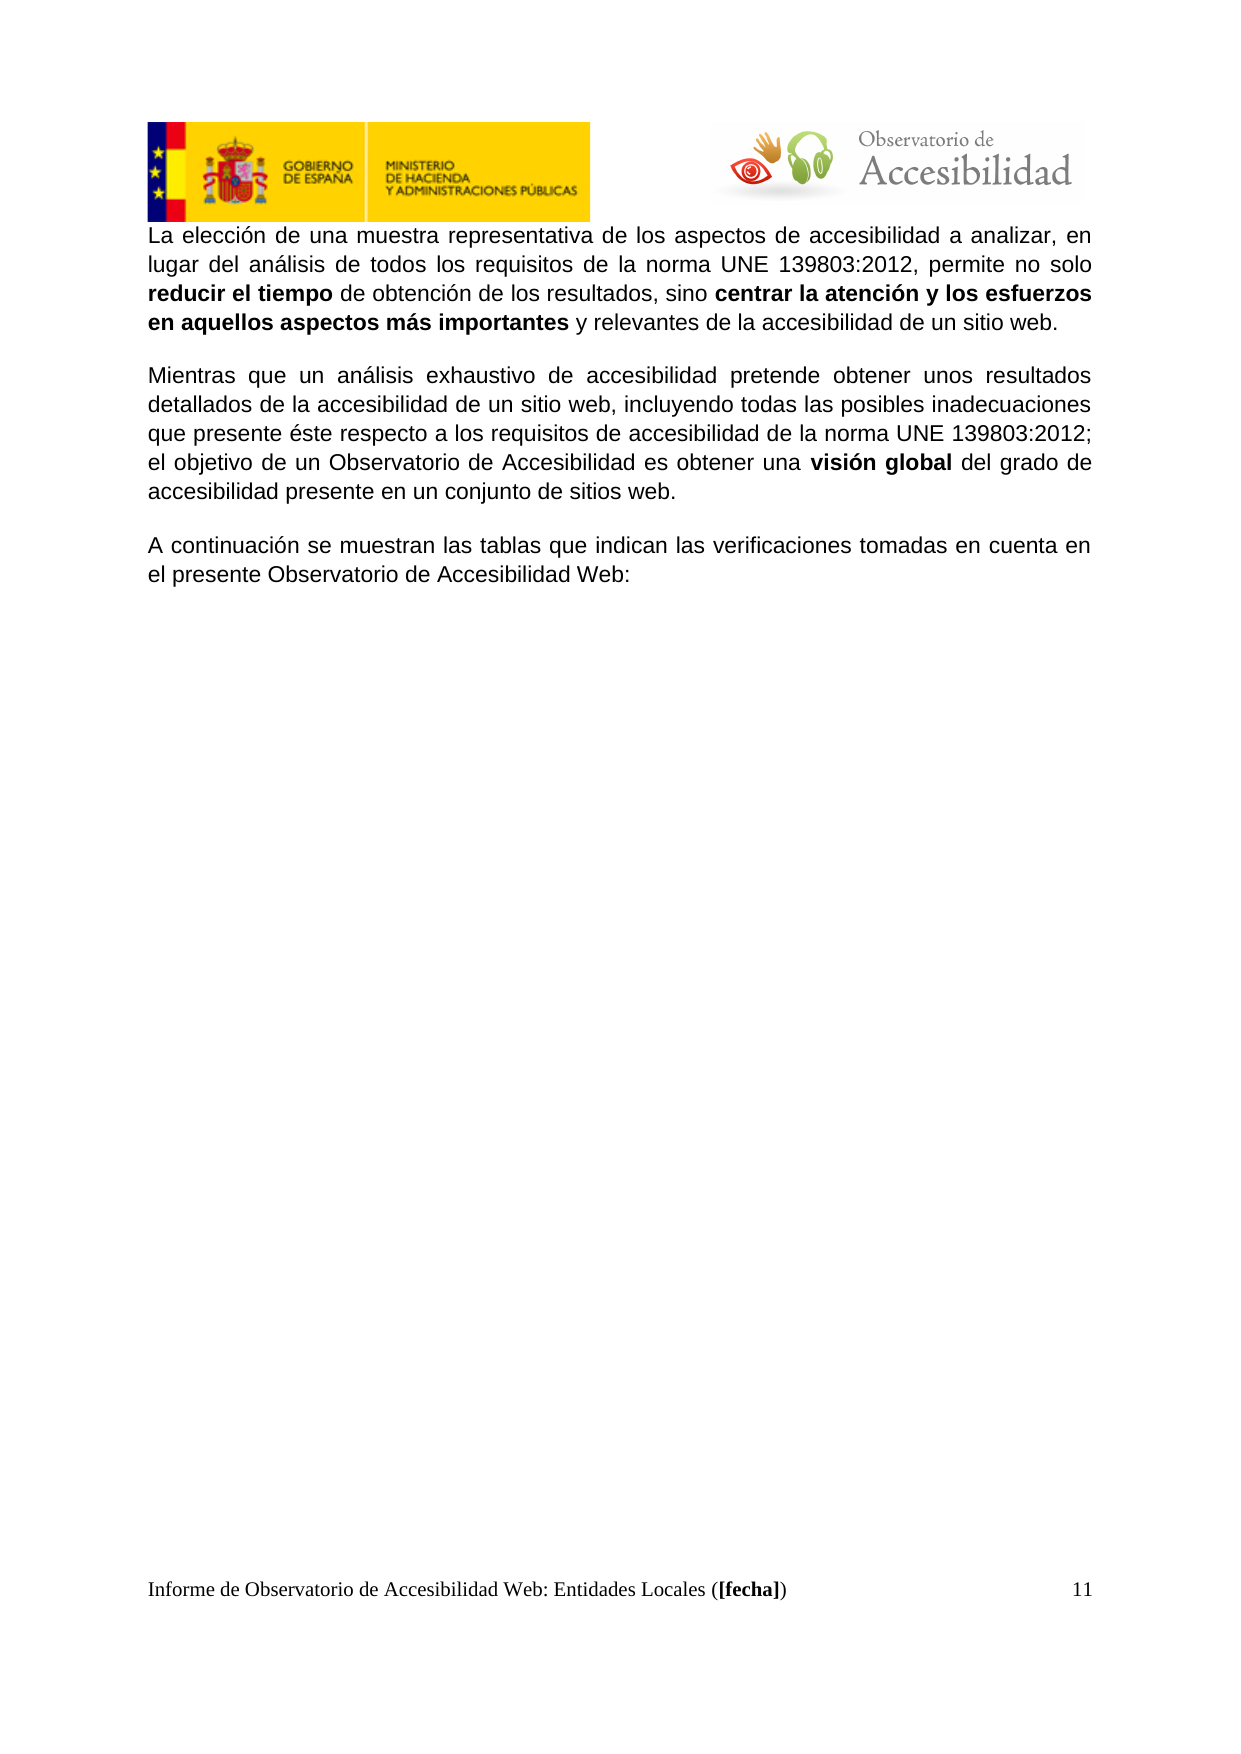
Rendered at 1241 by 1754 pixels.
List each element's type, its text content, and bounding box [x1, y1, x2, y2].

picture [147, 122, 591, 222]
text A continuación se muestran las tablas que indican las verificaciones tomadas en cuenta en el presente Observatorio de Accesibilidad Web: [148, 532, 1092, 587]
text Mientras que un análisis exhaustivo de accesibilidad pretende obtener unos resultados detallados de la accesibilidad de un sitio web, incluyendo todas las posibles inadecuaciones que presente éste respecto a los requisitos de accesibilidad de la norma UNE 139803:2012; el objetivo de un Observatorio de Accesibilidad es obtener una visión global del grado de accesibilidad presente en un conjunto de sitios web. [148, 362, 1092, 504]
picture [710, 122, 1086, 205]
text La elección de una muestra representativa de los aspectos de accesibilidad a analizar, en lugar del análisis de todos los requisitos de la norma UNE 139803:2012, permite no solo reducir el tiempo de obtención de los resultados, sino centrar la atención y los esfuerzos en aquellos aspectos más importantes y relevantes de la accesibilidad de un sitio web. [148, 222, 1092, 335]
